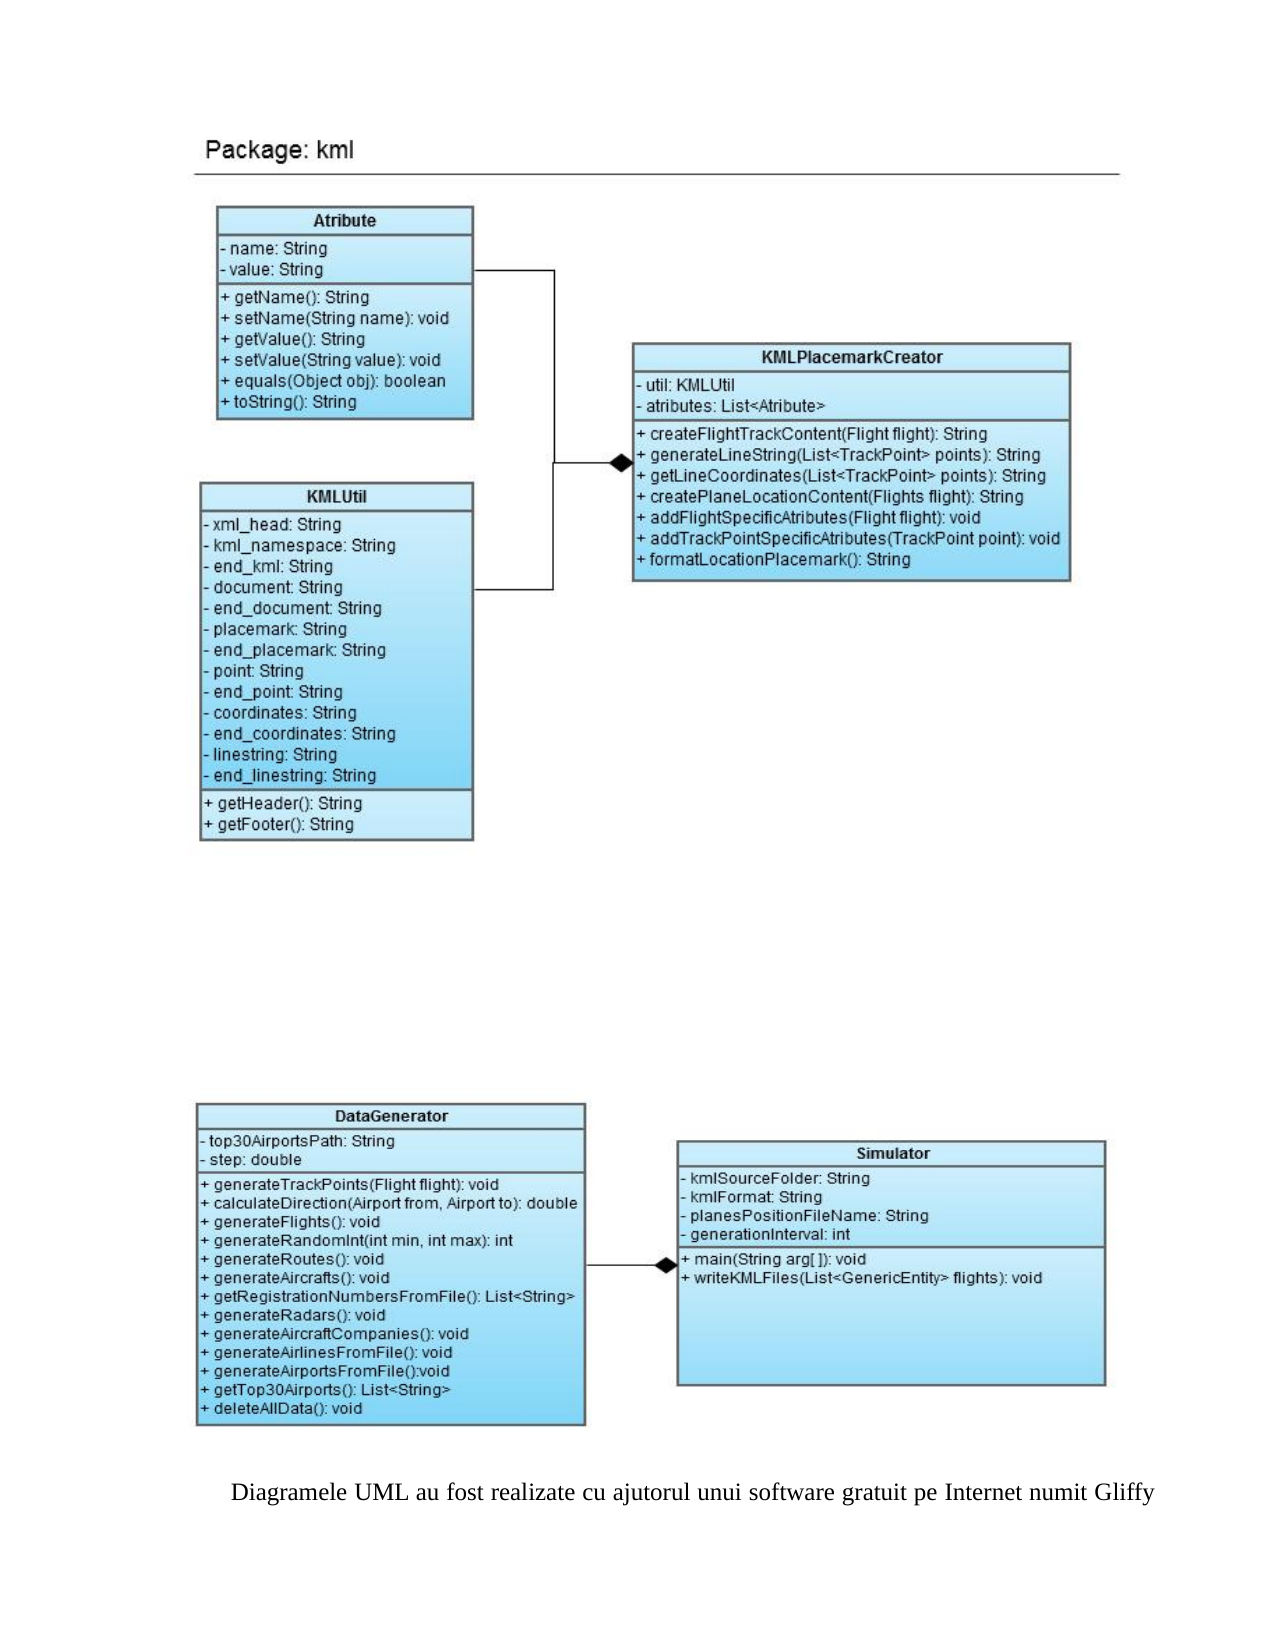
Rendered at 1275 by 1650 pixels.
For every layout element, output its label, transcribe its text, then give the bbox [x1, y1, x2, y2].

picture [166, 118, 1147, 868]
text Diagramele UML au fost realizate cu ajutorul unui software gratuit pe Internet numit Gliffy [193, 1477, 1157, 1505]
picture [155, 950, 1134, 1450]
